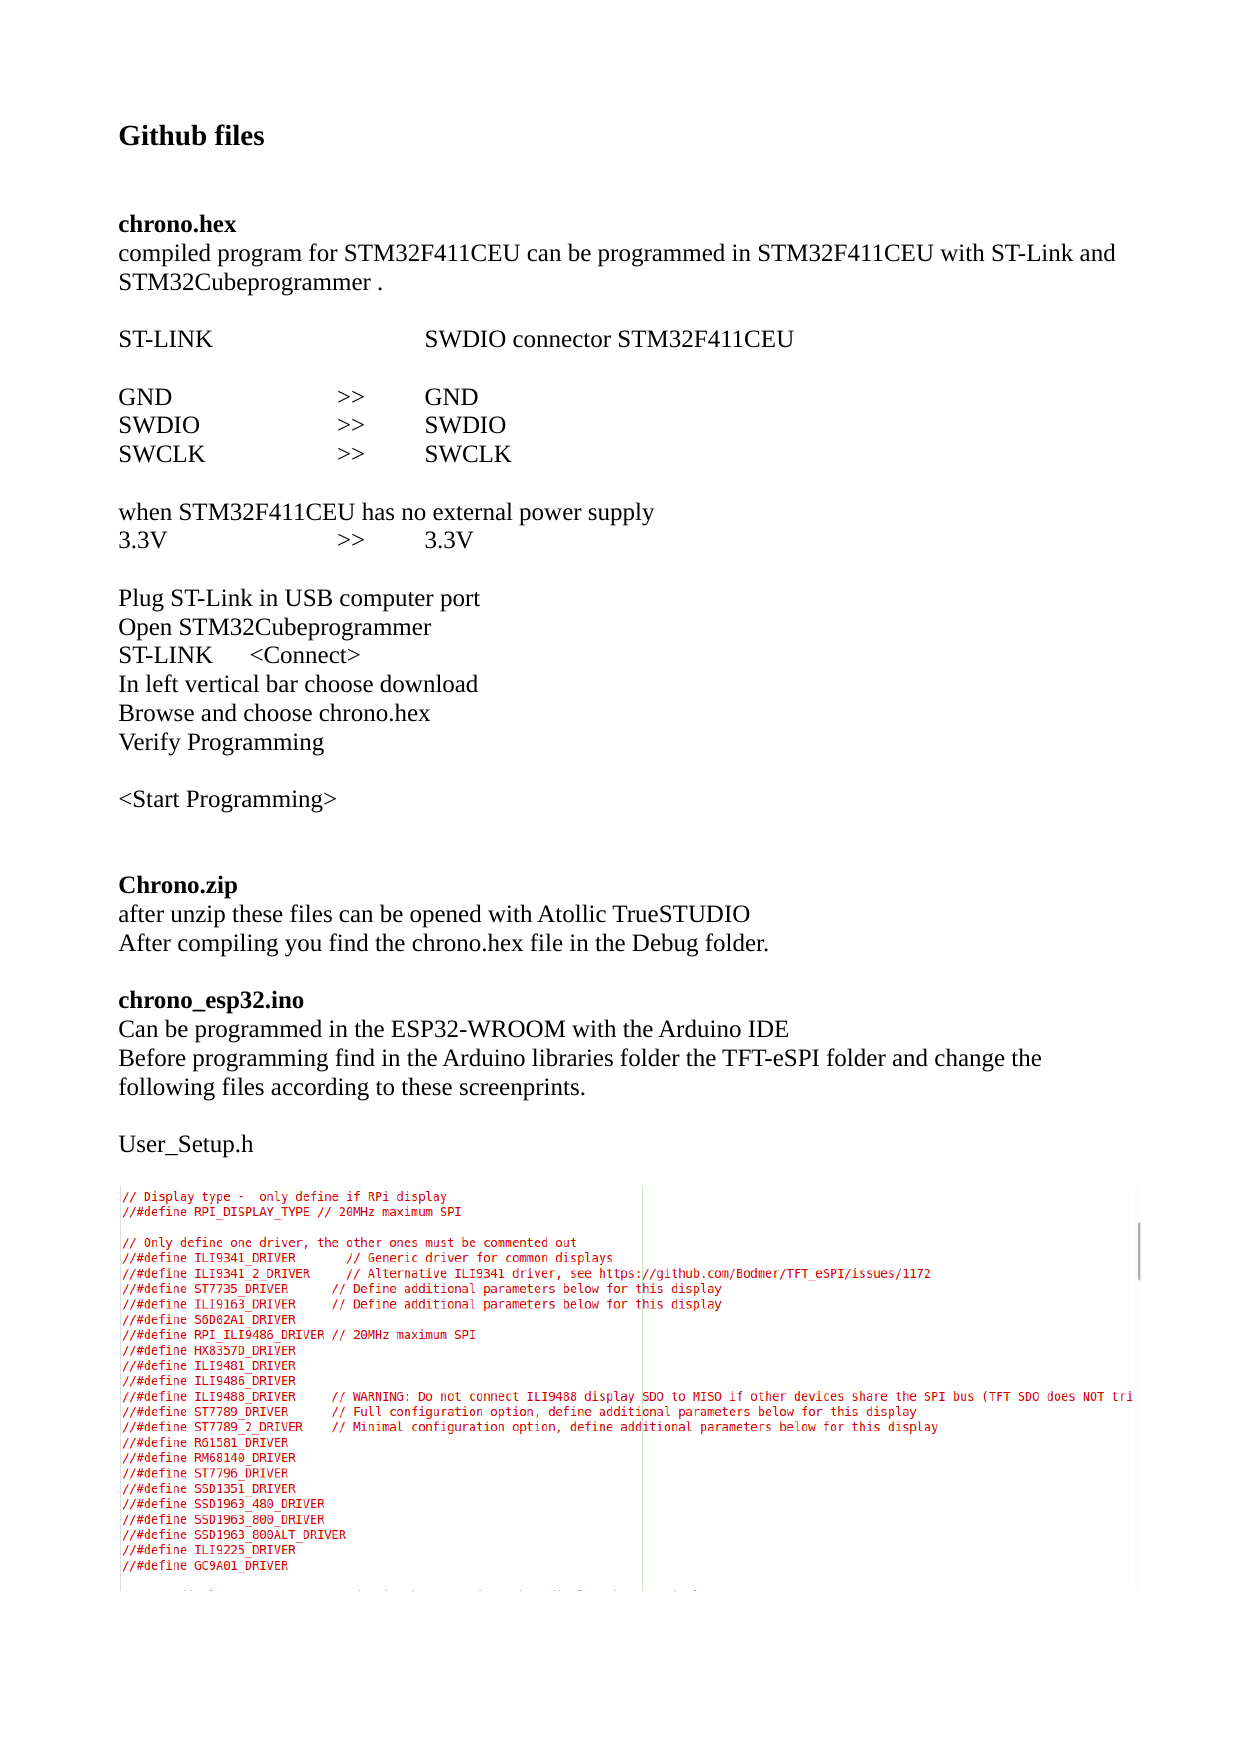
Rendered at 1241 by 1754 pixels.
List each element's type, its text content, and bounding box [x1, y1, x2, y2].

text SWDIO >> SWDIO [118, 410, 1122, 439]
text after unzip these files can be opened with Atollic TrueSTUDIO [118, 899, 1122, 928]
text Verify Programming [118, 727, 1122, 755]
text Browse and choose chrono.hex [118, 698, 1122, 727]
text when STM32F411CEU has no external power supply [118, 497, 1122, 525]
text Github files [118, 118, 1122, 152]
text ST-LINK <Connect> [118, 640, 1122, 669]
text Plug ST-Link in USB computer port [118, 583, 1122, 612]
text In left vertical bar choose download [118, 669, 1122, 698]
text compiled program for STM32F411CEU can be programmed in STM32F411CEU with ST-Link and STM32Cubeprogrammer . [118, 238, 1122, 295]
text User_Setup.h [118, 1129, 1122, 1158]
text Open STM32Cubeprogrammer [118, 612, 1122, 640]
text chrono_esp32.ino [118, 985, 1122, 1014]
picture [120, 1186, 1141, 1591]
text ST-LINK SWDIO connector STM32F411CEU [118, 324, 1122, 353]
text After compiling you find the chrono.hex file in the Debug folder. [118, 928, 1122, 957]
text SWCLK >> SWCLK [118, 439, 1122, 468]
text Chrono.zip [118, 870, 1122, 899]
text chrono.hex [118, 209, 1122, 238]
text 3.3V >> 3.3V [118, 525, 1122, 554]
text Before programming find in the Arduino libraries folder the TFT-eSPI folder and change the following files according to these screenprints. [118, 1043, 1122, 1100]
text <Start Programming> [118, 784, 1122, 813]
text Can be programmed in the ESP32-WROOM with the Arduino IDE [118, 1014, 1122, 1043]
text GND >> GND [118, 382, 1122, 410]
